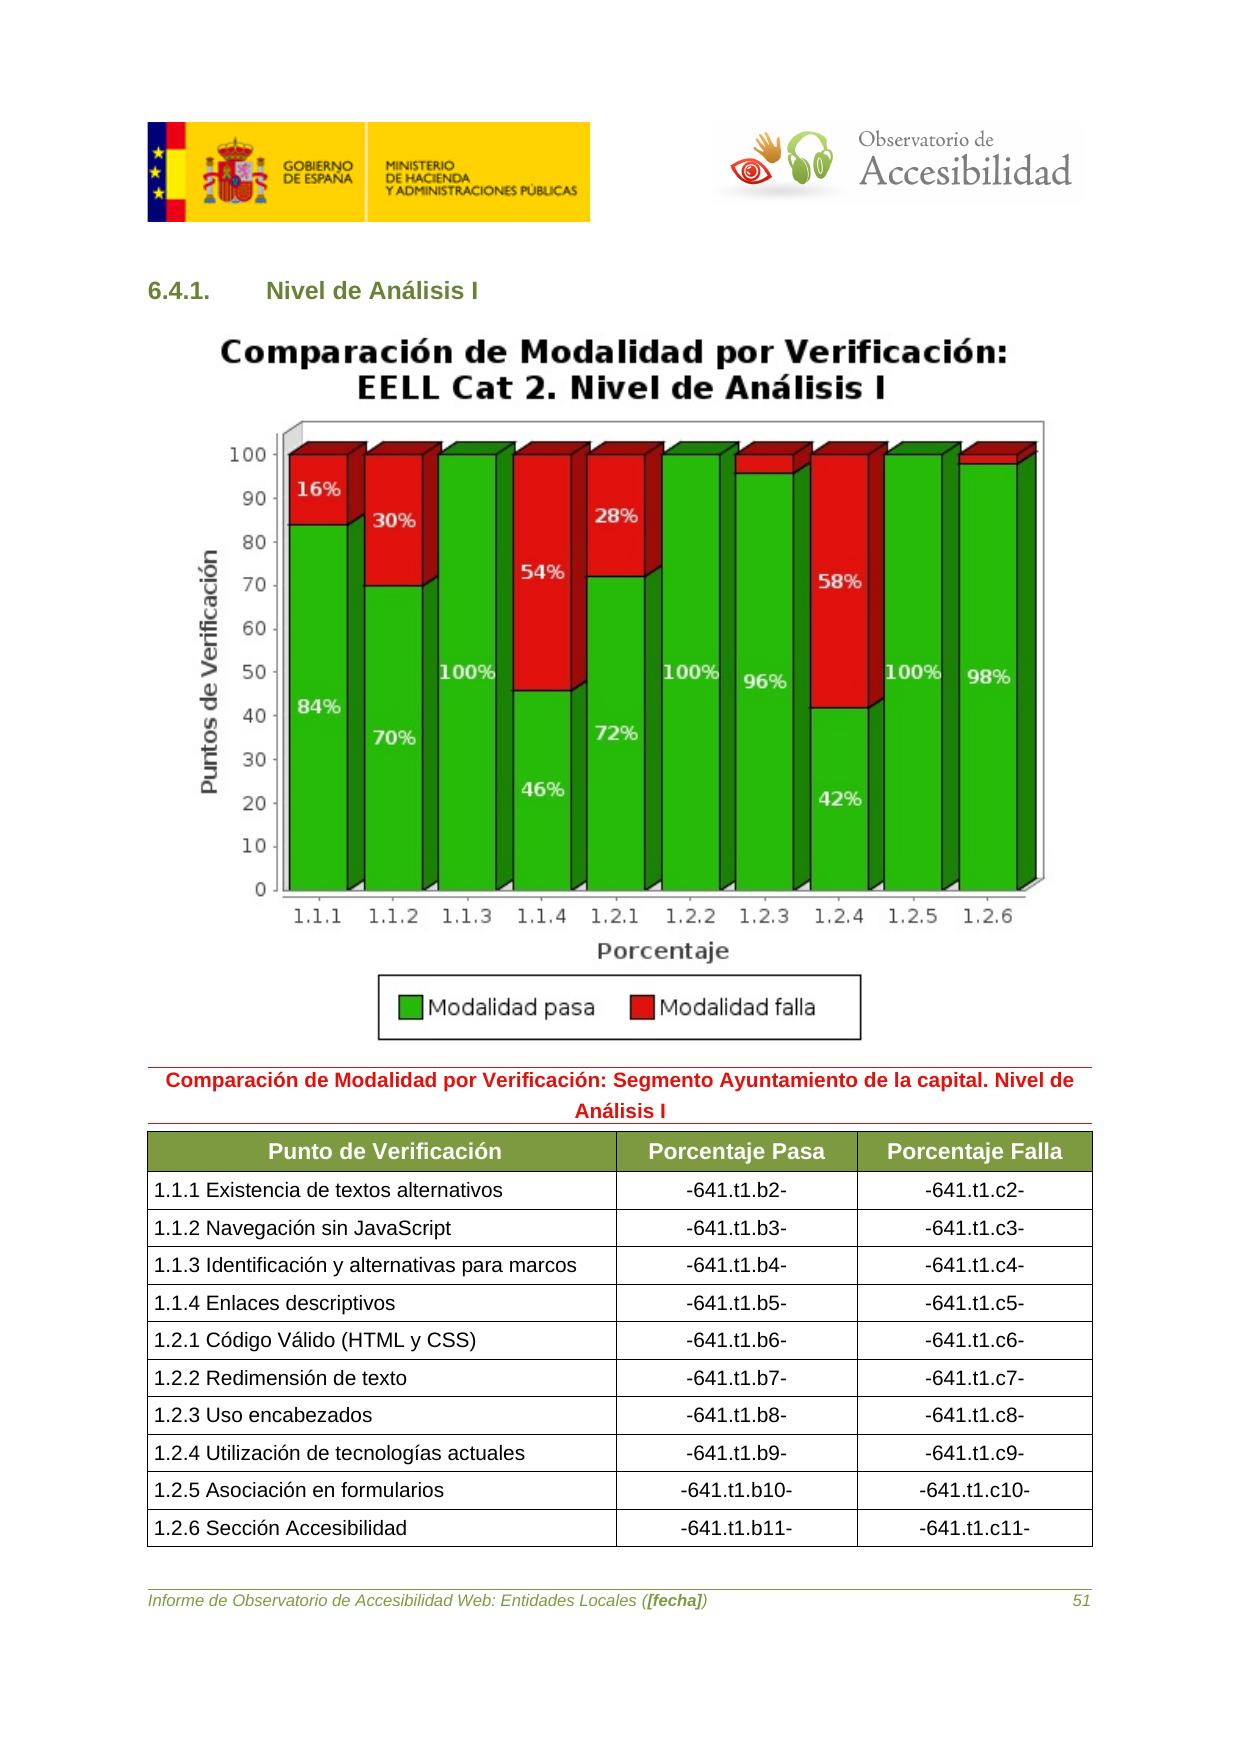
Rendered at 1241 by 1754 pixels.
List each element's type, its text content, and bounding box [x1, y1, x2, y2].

table_cell -641.t1.c6- [858, 1322, 1092, 1358]
table_cell 1.2.3 Uso encabezados [148, 1397, 616, 1433]
table_cell 1.2.2 Redimensión de texto [148, 1360, 616, 1396]
table_cell -641.t1.b9- [617, 1435, 857, 1471]
table_cell -641.t1.c5- [858, 1285, 1092, 1321]
table_cell -641.t1.b5- [617, 1285, 857, 1321]
table_cell -641.t1.b8- [617, 1397, 857, 1433]
table_cell -641.t1.c7- [858, 1360, 1092, 1396]
table_header Porcentaje Pasa [617, 1132, 857, 1171]
table_cell -641.t1.c8- [858, 1397, 1092, 1433]
table_cell 1.2.4 Utilización de tecnologías actuales [148, 1435, 616, 1471]
list Nivel de Análisis I [148, 276, 1092, 304]
table_cell 1.2.5 Asociación en formularios [148, 1472, 616, 1508]
table_cell -641.t1.c9- [858, 1435, 1092, 1471]
table_cell -641.t1.b6- [617, 1322, 857, 1358]
table_cell -641.t1.c2- [858, 1172, 1092, 1208]
picture [147, 122, 591, 222]
table_cell -641.t1.b3- [617, 1210, 857, 1246]
table_cell 1.2.6 Sección Accesibilidad [148, 1510, 616, 1546]
table_cell -641.t1.b4- [617, 1247, 857, 1283]
table_cell -641.t1.b2- [617, 1172, 857, 1208]
table_cell -641.t1.c4- [858, 1247, 1092, 1283]
table_header Punto de Verificación [148, 1132, 616, 1171]
table_cell -641.t1.b7- [617, 1360, 857, 1396]
table_cell 1.1.1 Existencia de textos alternativos [148, 1172, 616, 1208]
table_cell -641.t1.b11- [617, 1510, 857, 1546]
table_cell -641.t1.b10- [617, 1472, 857, 1508]
table_cell 1.1.4 Enlaces descriptivos [148, 1285, 616, 1321]
table_cell -641.t1.c11- [858, 1510, 1092, 1546]
text Comparación de Modalidad por Verificación: Segmento Ayuntamiento de la capital. Nivel de Análisis I [148, 1068, 1092, 1123]
picture [710, 122, 1086, 205]
table_header Porcentaje Falla [858, 1132, 1092, 1171]
table_cell 1.1.2 Navegación sin JavaScript [148, 1210, 616, 1246]
table_cell -641.t1.c10- [858, 1472, 1092, 1508]
picture [178, 332, 1062, 1042]
table_cell 1.2.1 Código Válido (HTML y CSS) [148, 1322, 616, 1358]
table_cell 1.1.3 Identificación y alternativas para marcos [148, 1247, 616, 1283]
table_cell -641.t1.c3- [858, 1210, 1092, 1246]
